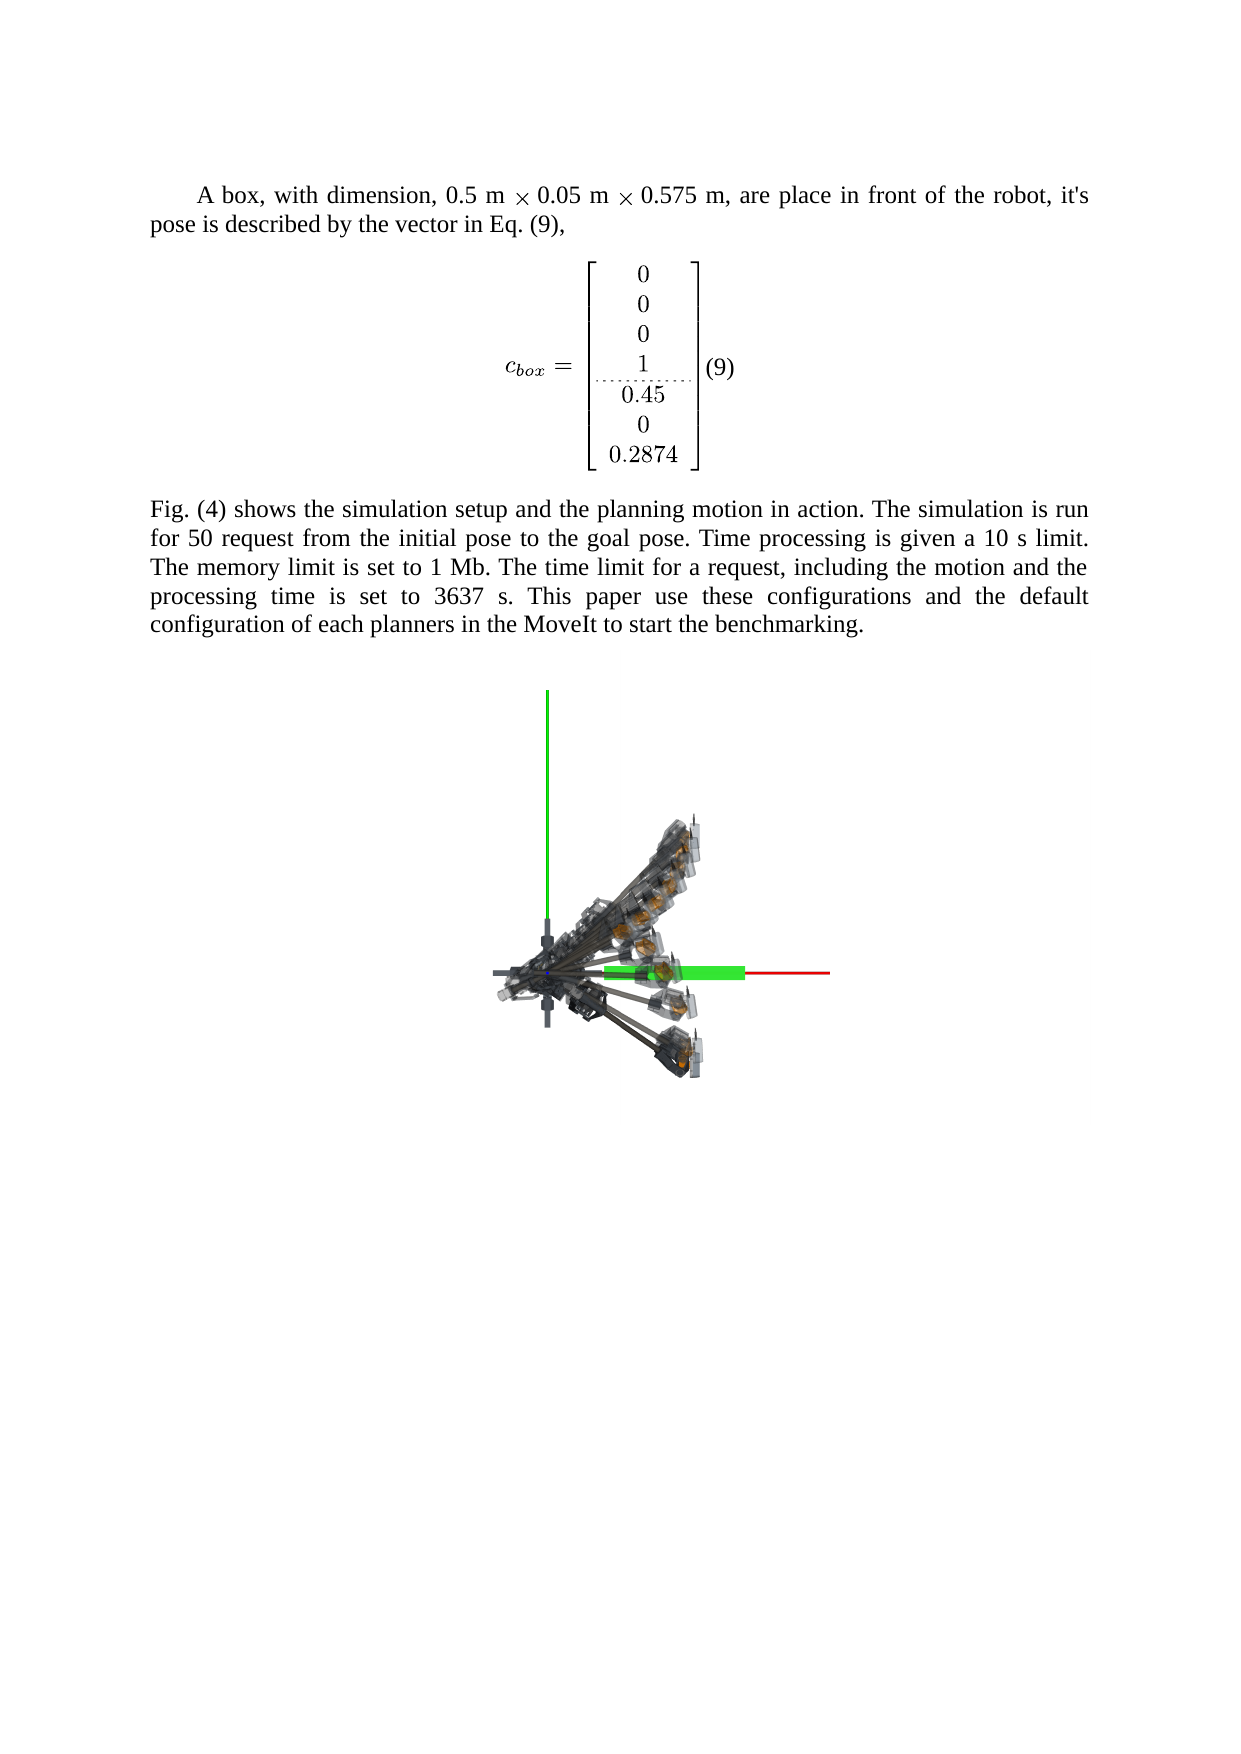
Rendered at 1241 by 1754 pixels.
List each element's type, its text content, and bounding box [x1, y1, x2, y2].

picture [150, 650, 1091, 1125]
text Fig. (4) shows the simulation setup and the planning motion in action. The simulation is run for 50 request from the initial pose to the goal pose. Time processing is given a 10 s limit. The memory limit is set to 1 Mb. The time limit for a request, including the motion and the processing time is set to 3637 s. This paper use these configurations and the default configuration of each planners in the MoveIt to start the benchmarking. [150, 494, 1090, 638]
text A box, with dimension, 0.5 m 0.05 m 0.575 m, are place in front of the robot, it's pose is described by the vector in Eq. (9), [150, 180, 1090, 237]
text (9) [699, 261, 1090, 471]
text [150, 261, 588, 471]
